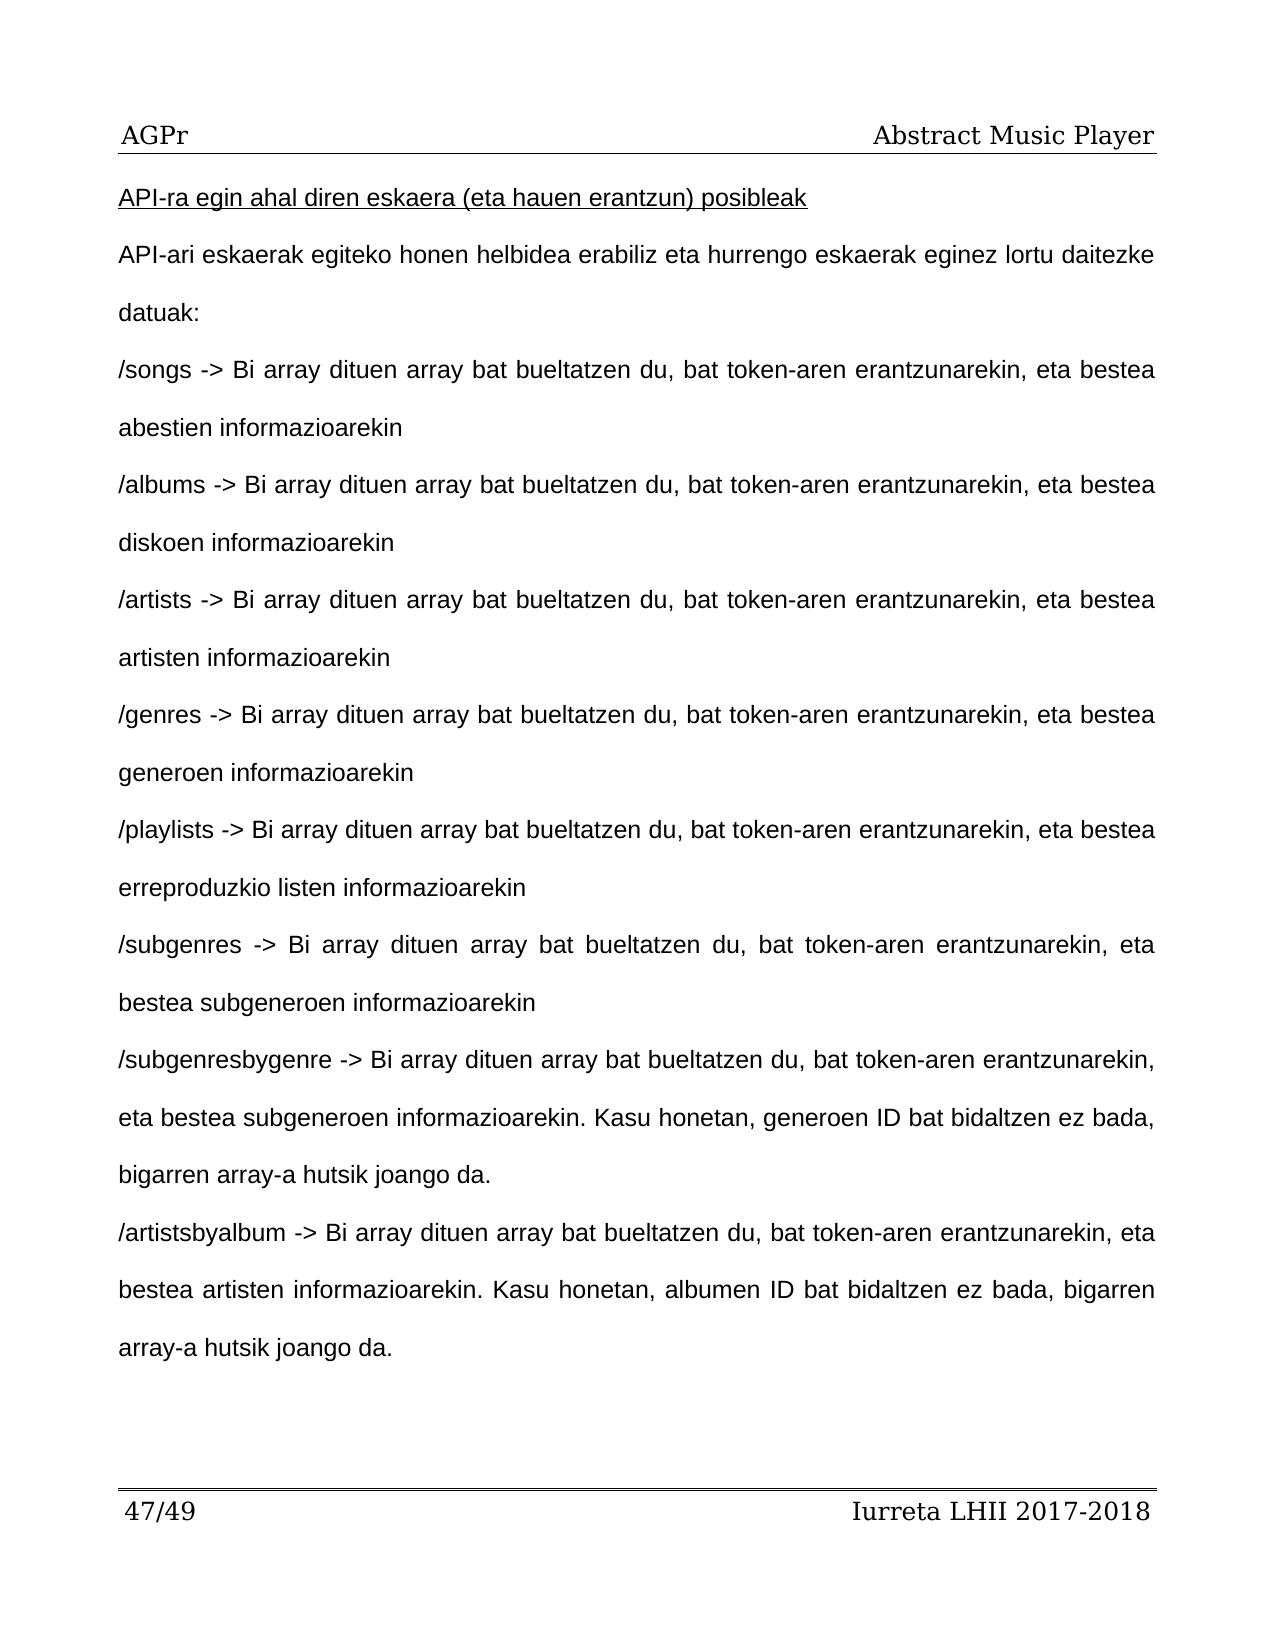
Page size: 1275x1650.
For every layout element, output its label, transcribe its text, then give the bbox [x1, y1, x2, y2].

text /artists -> Bi array dituen array bat bueltatzen du, bat token-aren erantzunarekin, eta bestea artisten informazioarekin [118, 585, 1157, 671]
text /genres -> Bi array dituen array bat bueltatzen du, bat token-aren erantzunarekin, eta bestea generoen informazioarekin [118, 700, 1157, 786]
text /playlists -> Bi array dituen array bat bueltatzen du, bat token-aren erantzunarekin, eta bestea erreproduzkio listen informazioarekin [118, 815, 1157, 901]
text /artistsbyalbum -> Bi array dituen array bat bueltatzen du, bat token-aren erantzunarekin, eta bestea artisten informazioarekin. Kasu honetan, albumen ID bat bidaltzen ez bada, bigarren array-a hutsik joango da. [118, 1218, 1157, 1361]
text API-ra egin ahal diren eskaera (eta hauen erantzun) posibleak [118, 183, 1157, 211]
text /subgenresbygenre -> Bi array dituen array bat bueltatzen du, bat token-aren erantzunarekin, eta bestea subgeneroen informazioarekin. Kasu honetan, generoen ID bat bidaltzen ez bada, bigarren array-a hutsik joango da. [118, 1045, 1157, 1189]
text /subgenres -> Bi array dituen array bat bueltatzen du, bat token-aren erantzunarekin, eta bestea subgeneroen informazioarekin [118, 930, 1157, 1016]
text /albums -> Bi array dituen array bat bueltatzen du, bat token-aren erantzunarekin, eta bestea diskoen informazioarekin [118, 470, 1157, 556]
text API-ari eskaerak egiteko honen helbidea erabiliz eta hurrengo eskaerak eginez lortu daitezke datuak: [118, 240, 1157, 326]
text /songs -> Bi array dituen array bat bueltatzen du, bat token-aren erantzunarekin, eta bestea abestien informazioarekin [118, 355, 1157, 441]
